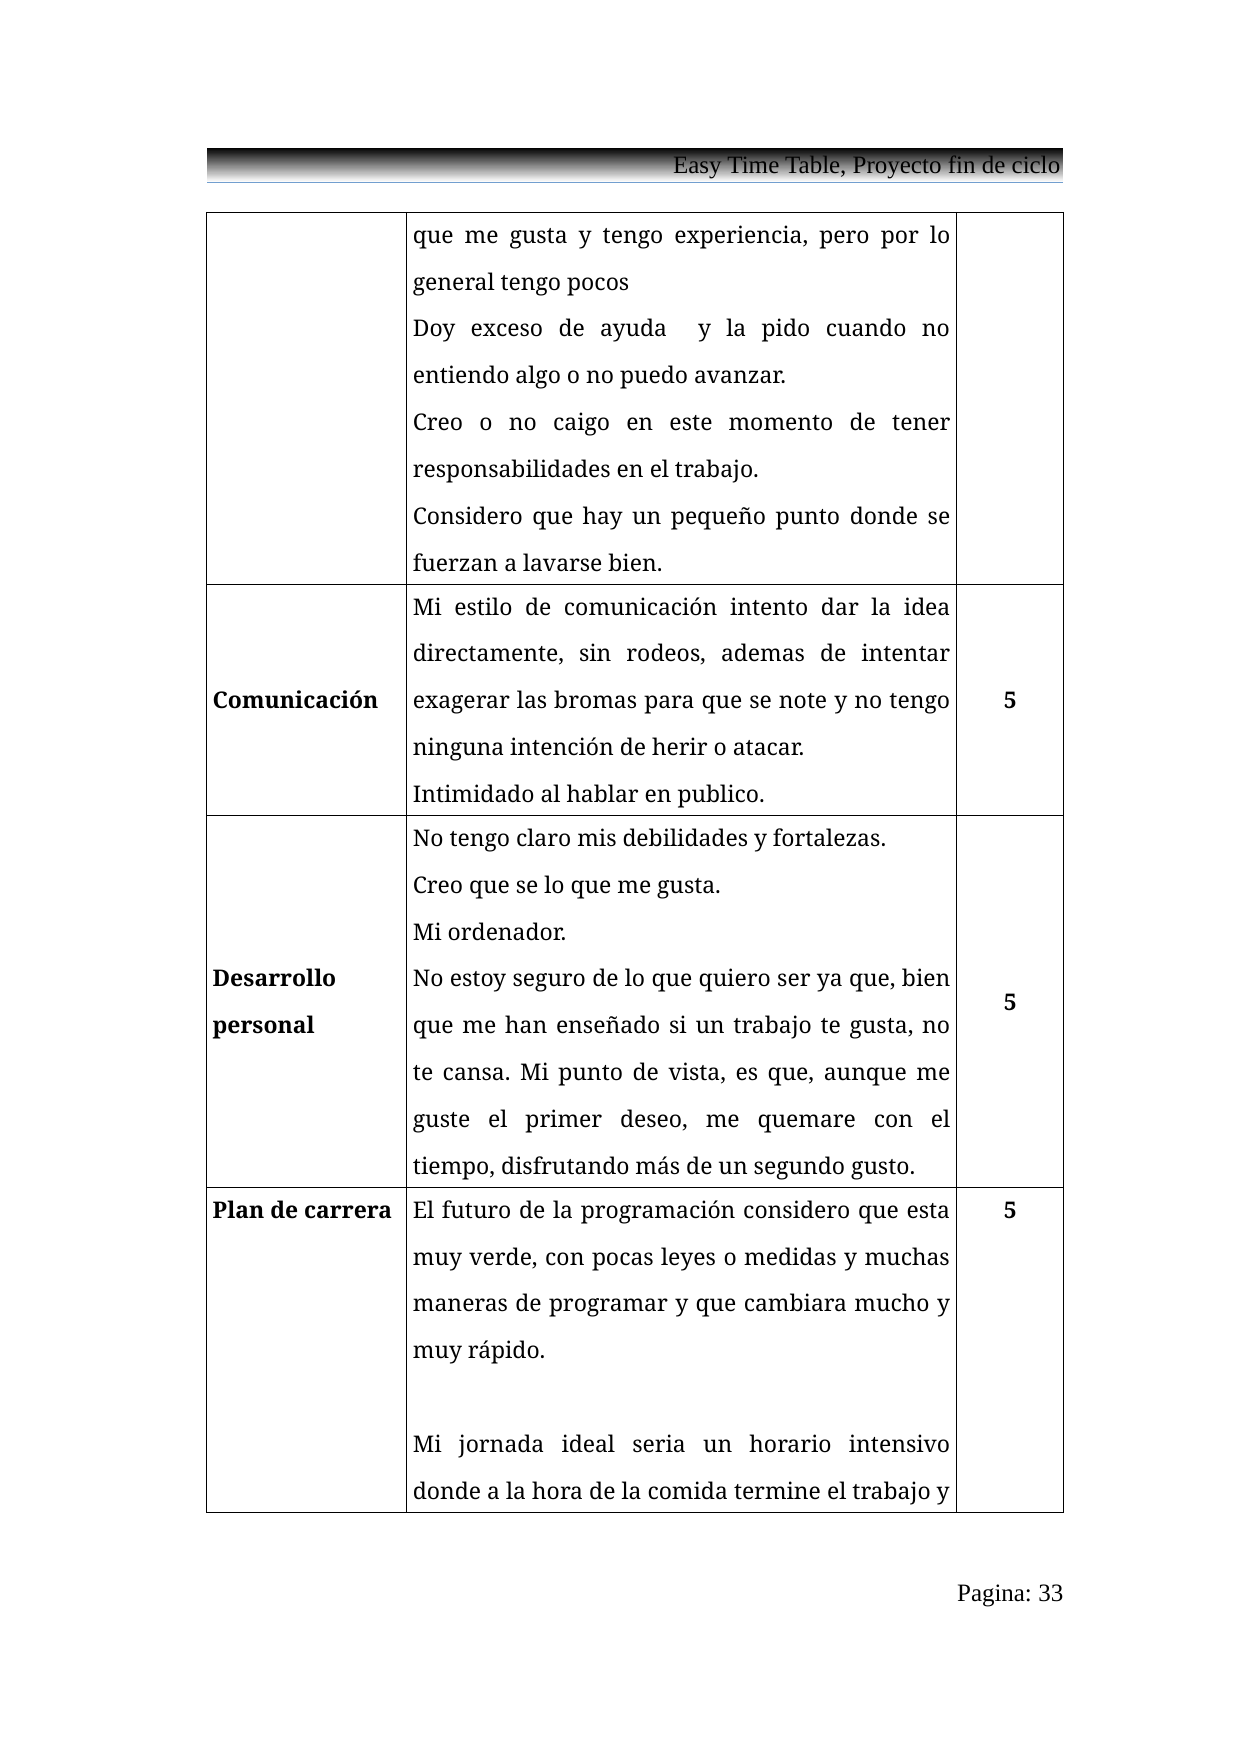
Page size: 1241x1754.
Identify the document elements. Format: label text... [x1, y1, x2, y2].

table_cell Mi estilo de comunicación intento dar la idea directamente, sin rodeos, ademas de intentar exagerar las bromas para que se note y no tengo ninguna intención de herir o atacar. Intimidado al hablar en publico. [407, 585, 956, 815]
table_cell 5 [957, 585, 1063, 815]
table_cell 5 [957, 1188, 1063, 1512]
table_cell [957, 213, 1063, 584]
table_cell 5 [957, 816, 1063, 1187]
table_cell que me gusta y tengo experiencia, pero por lo general tengo pocos Doy exceso de ayuda y la pido cuando no entiendo algo o no puedo avanzar. Creo o no caigo en este momento de tener responsabilidades en el trabajo. Considero que hay un pequeño punto donde se fuerzan a lavarse bien. [407, 213, 956, 584]
table_cell El futuro de la programación considero que esta muy verde, con pocas leyes o medidas y muchas maneras de programar y que cambiara mucho y muy rápido. Mi jornada ideal seria un horario intensivo donde a la hora de la comida termine el trabajo y [407, 1188, 956, 1512]
table_cell [207, 213, 406, 584]
table_cell Comunicación [207, 585, 406, 815]
table_cell Plan de carrera [207, 1188, 406, 1512]
table_cell Desarrollo personal [207, 816, 406, 1187]
table_cell No tengo claro mis debilidades y fortalezas. Creo que se lo que me gusta. Mi ordenador. No estoy seguro de lo que quiero ser ya que, bien que me han enseñado si un trabajo te gusta, no te cansa. Mi punto de vista, es que, aunque me guste el primer deseo, me quemare con el tiempo, disfrutando más de un segundo gusto. [407, 816, 956, 1187]
